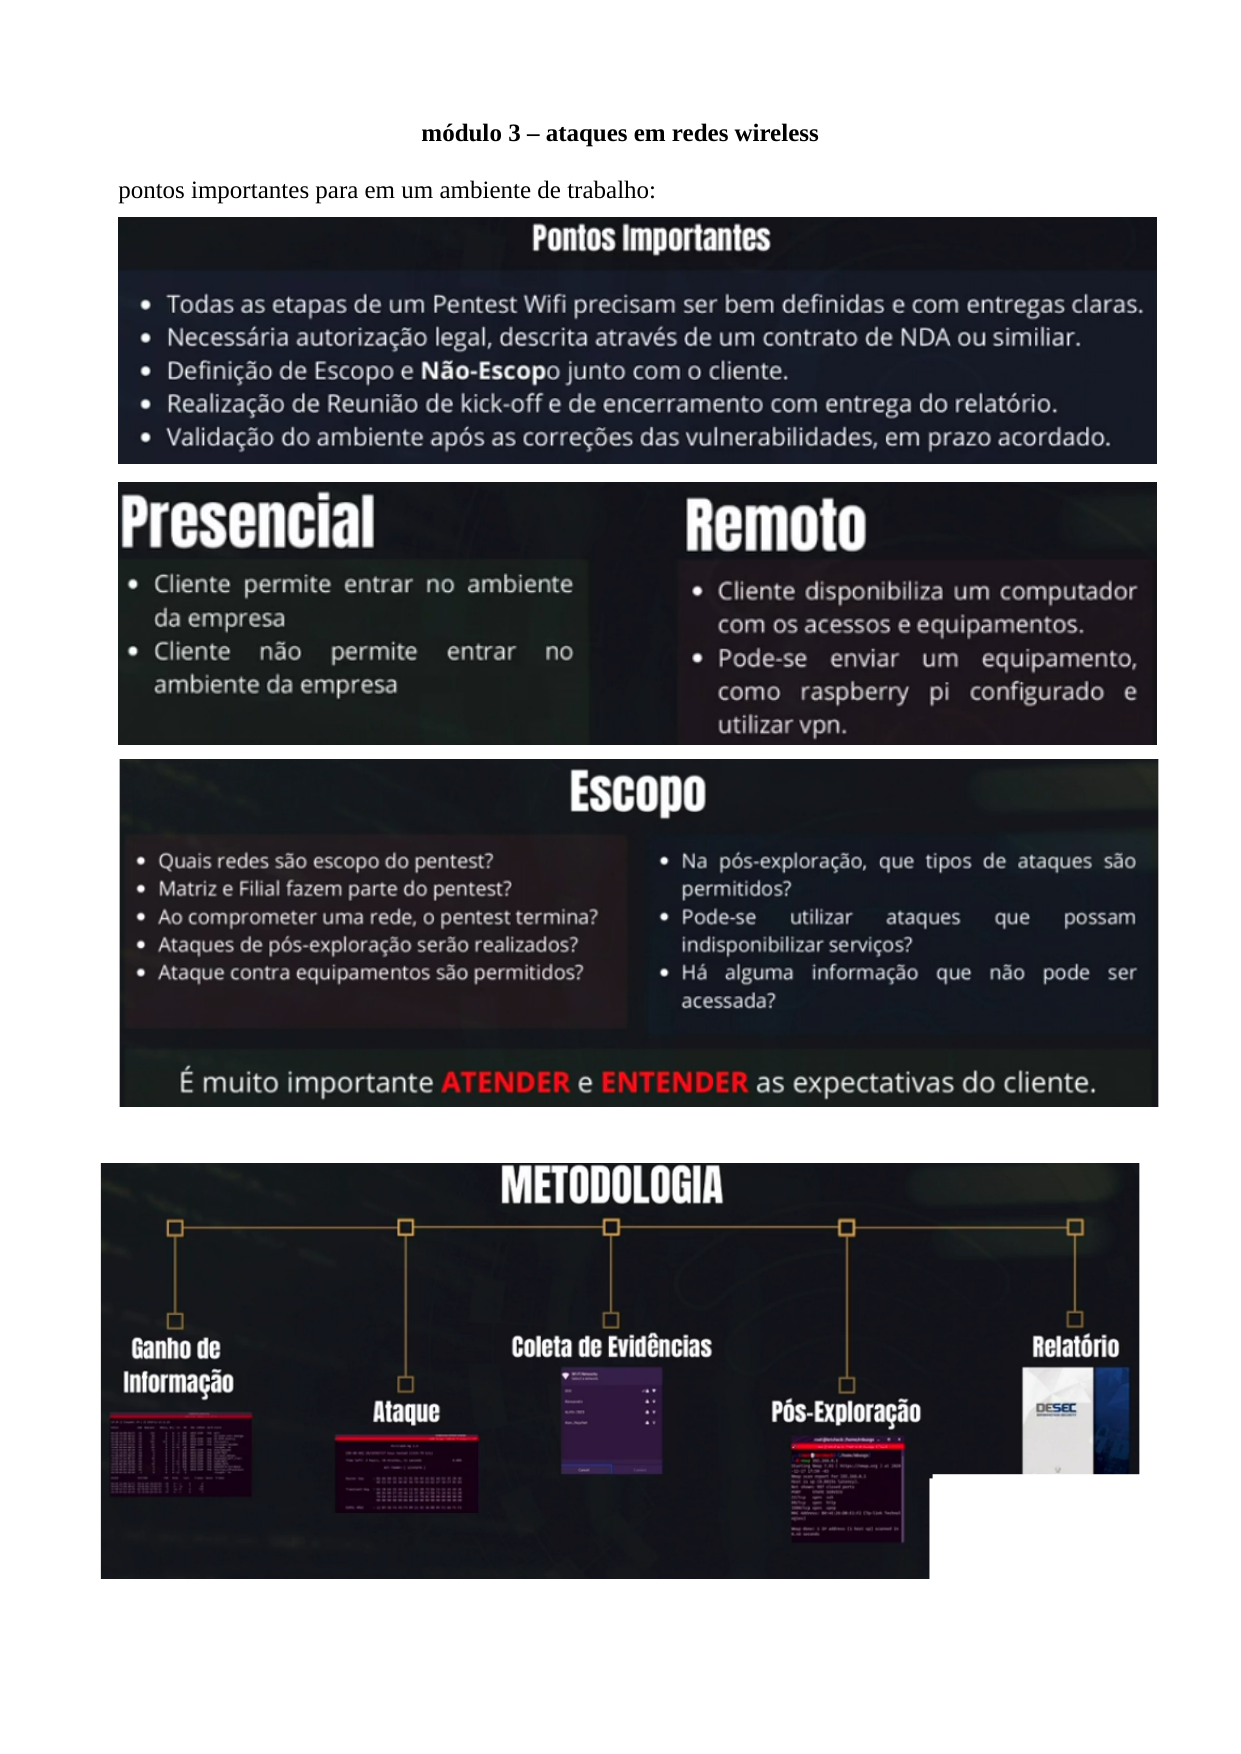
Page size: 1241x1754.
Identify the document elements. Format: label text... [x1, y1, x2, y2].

text módulo 3 – ataques em redes wireless [118, 118, 1122, 147]
picture [100, 1163, 1140, 1579]
picture [118, 217, 1157, 464]
text pontos importantes para em um ambiente de trabalho: [118, 176, 1122, 204]
picture [118, 482, 1157, 745]
picture [119, 759, 1159, 1107]
